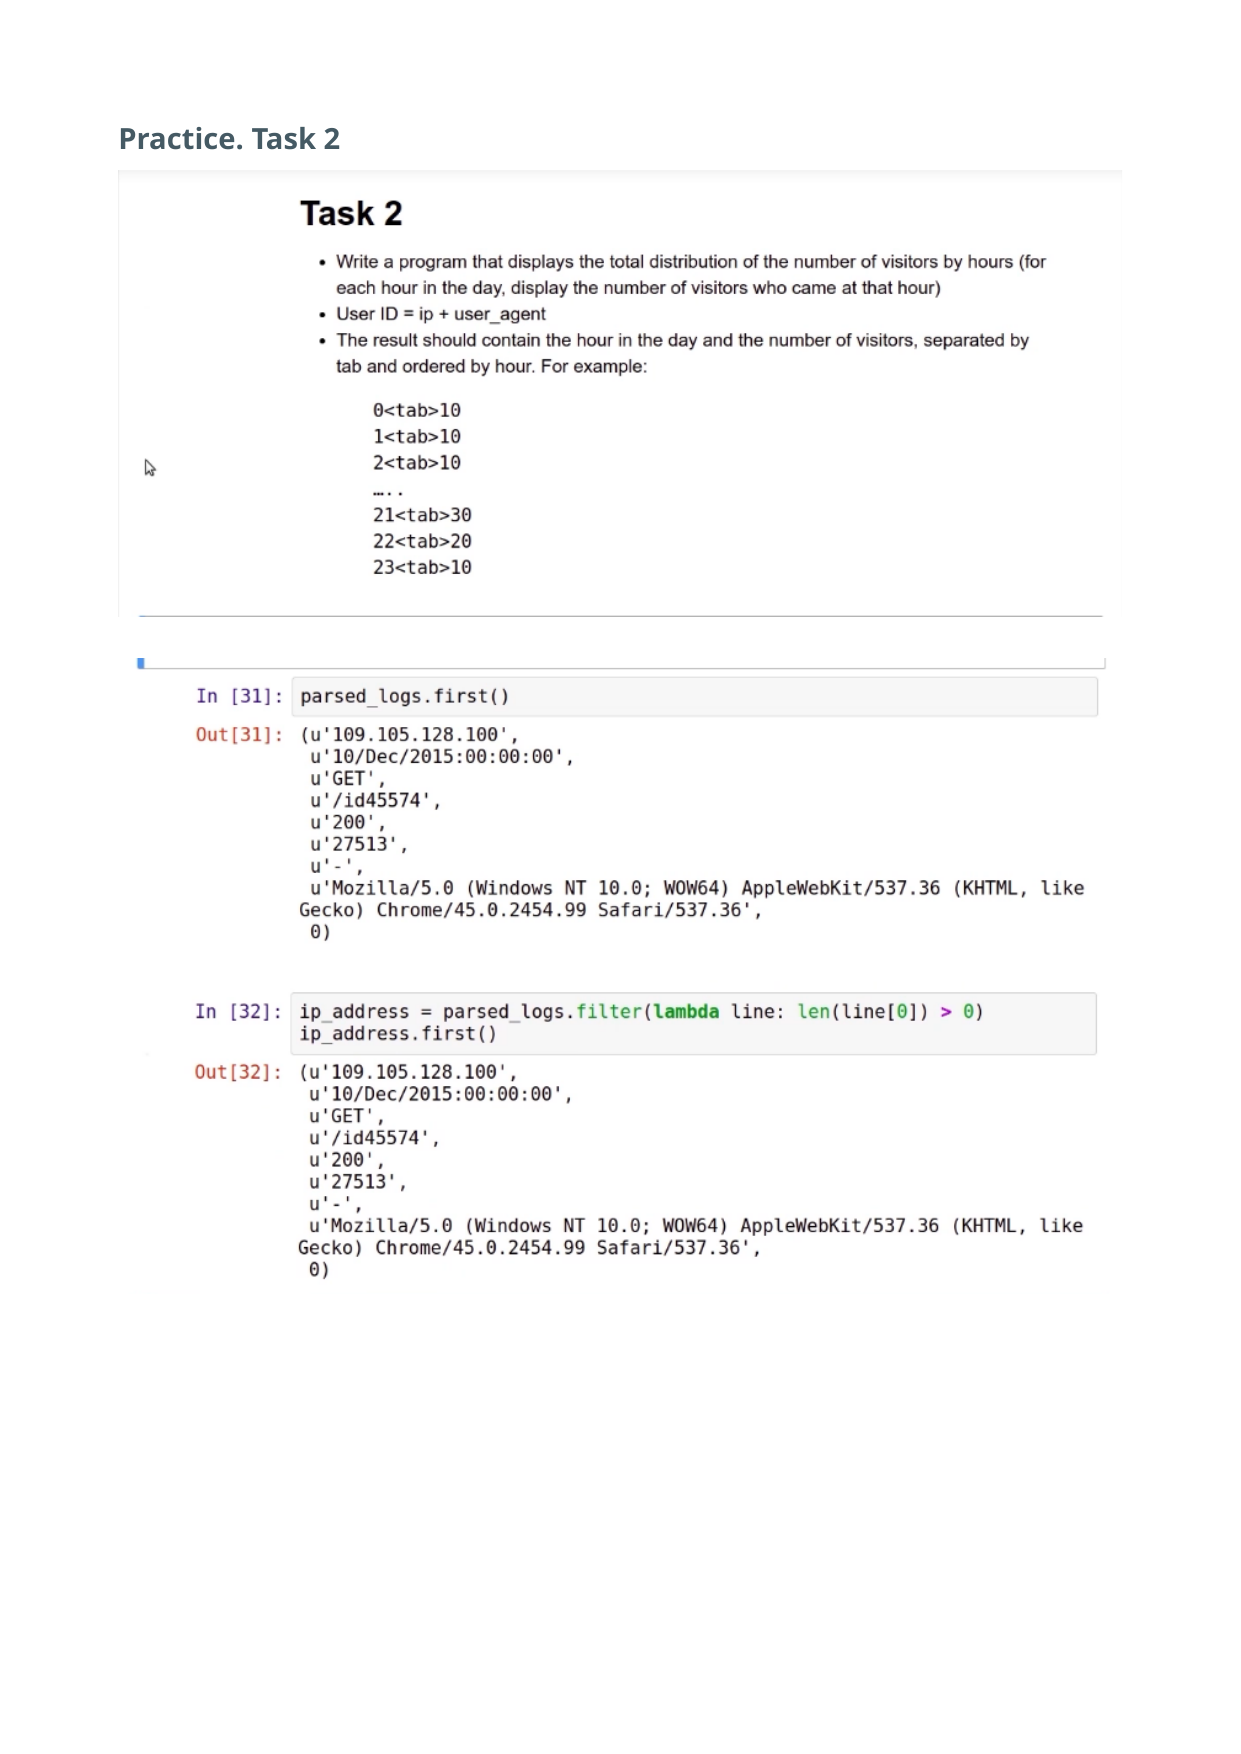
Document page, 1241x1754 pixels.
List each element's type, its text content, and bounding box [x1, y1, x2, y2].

picture [118, 980, 1123, 1294]
subtitle Practice. Task 2 [118, 118, 1122, 158]
picture [118, 170, 1123, 617]
picture [118, 658, 1123, 947]
